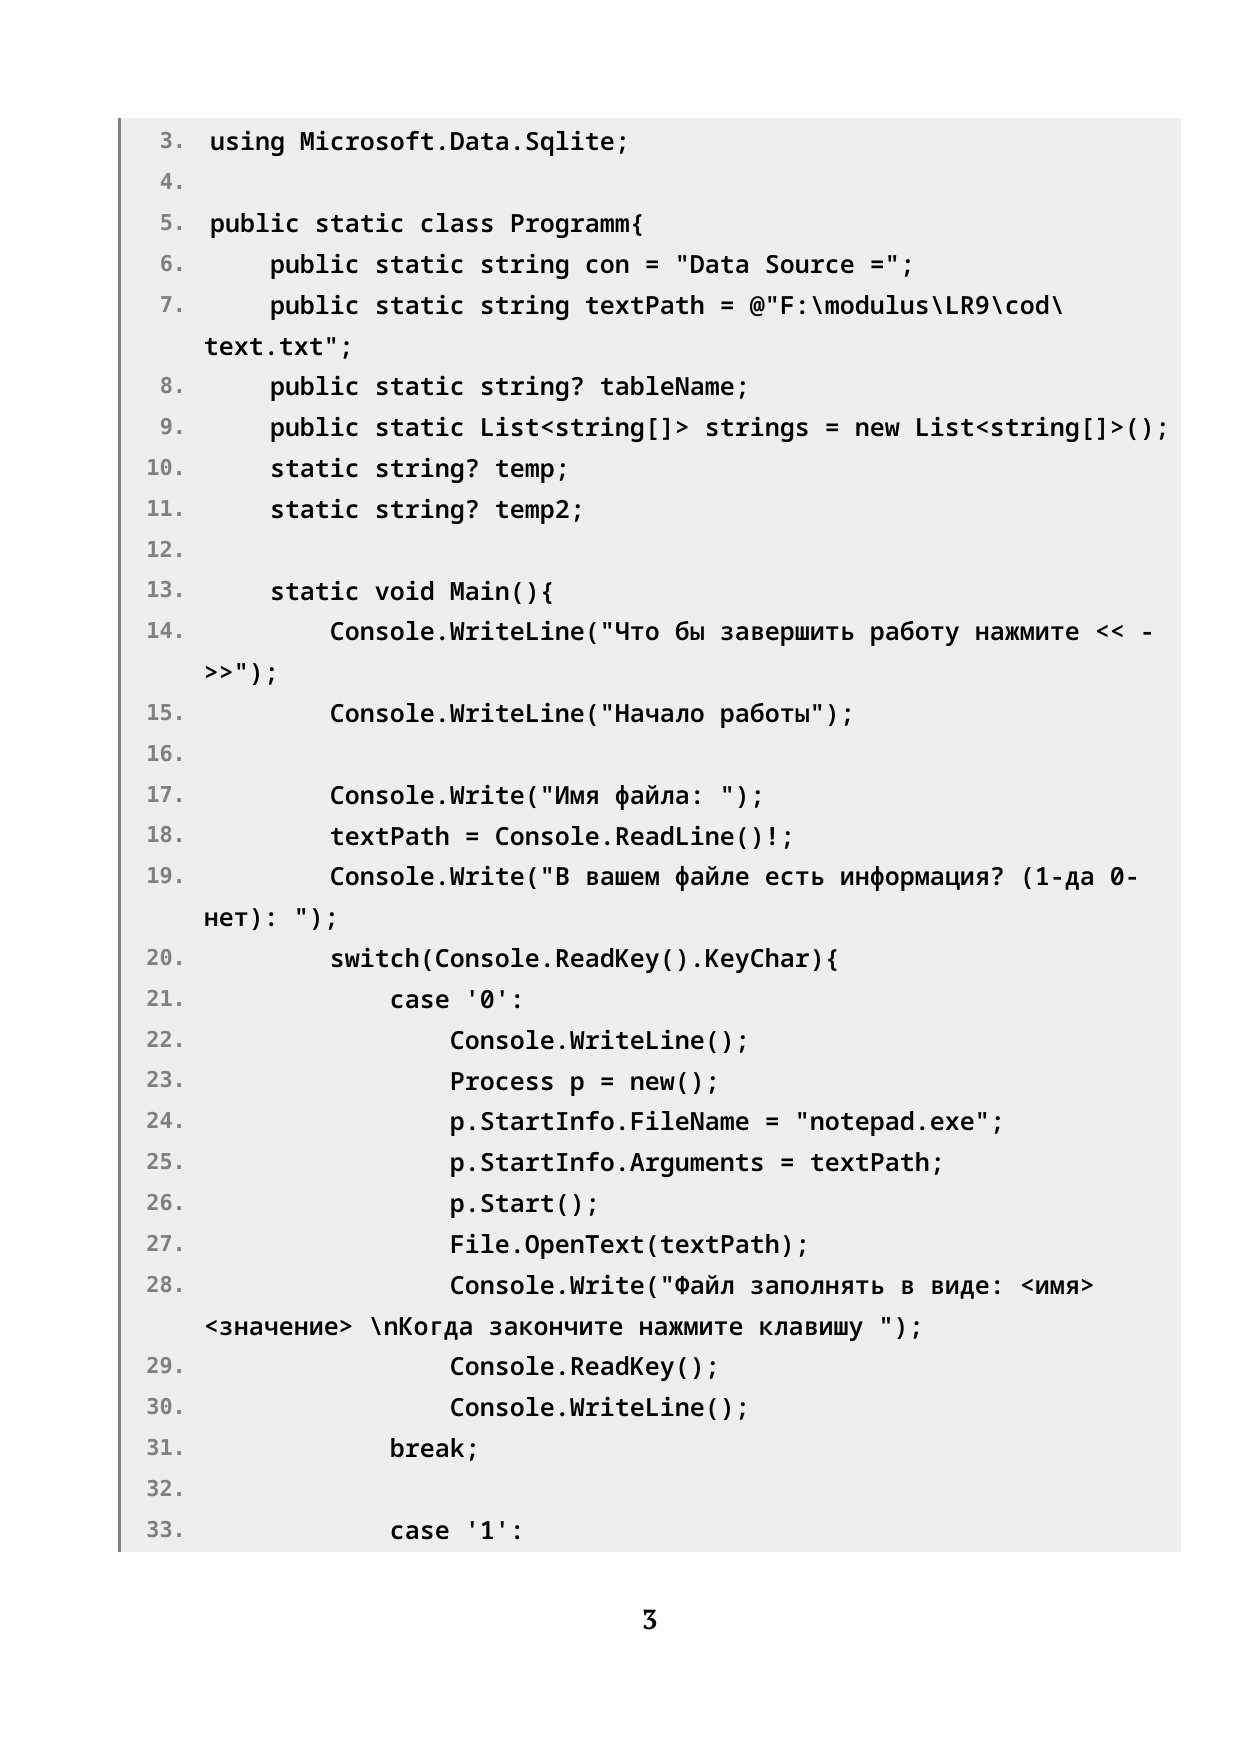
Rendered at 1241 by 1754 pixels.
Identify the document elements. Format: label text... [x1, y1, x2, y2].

list Console.WriteLine(); [121, 1384, 1181, 1424]
list static string? temp2; [121, 486, 1181, 526]
list textPath = Console.ReadLine()!; [121, 812, 1181, 852]
list using Microsoft.Data.Sqlite; [121, 118, 1181, 158]
list public static string textPath = @"F:\modulus\LR9\cod\text.txt"; [121, 281, 1181, 362]
list Console.ReadKey(); [121, 1343, 1181, 1383]
list case '0': [121, 976, 1181, 1016]
list public static string con = "Data Source ="; [121, 241, 1181, 281]
list p.StartInfo.Arguments = textPath; [121, 1139, 1181, 1179]
list break; [121, 1425, 1181, 1465]
list Console.WriteLine("Что бы завершить работу нажмите << - >>"); [121, 608, 1181, 689]
list Console.Write("Имя файла: "); [121, 771, 1181, 811]
list Console.Write("Файл заполнять в виде: <имя> <значение> \nКогда закончите нажмите клавишу "); [121, 1261, 1181, 1342]
list case '1': [121, 1506, 1181, 1552]
list static void Main(){ [121, 567, 1181, 607]
list Process p = new(); [121, 1057, 1181, 1097]
list Console.WriteLine(); [121, 1016, 1181, 1056]
list p.Start(); [121, 1180, 1181, 1220]
list public static List<string[]> strings = new List<string[]>(); [121, 404, 1181, 444]
list switch(Console.ReadKey().KeyChar){ [121, 935, 1181, 975]
list public static string? tableName; [121, 363, 1181, 403]
list Console.Write("В вашем файле есть информация? (1-да 0-нет): "); [121, 853, 1181, 934]
list File.OpenText(textPath); [121, 1221, 1181, 1261]
list public static class Programm{ [121, 200, 1181, 240]
list static string? temp; [121, 445, 1181, 485]
list p.StartInfo.FileName = "notepad.exe"; [121, 1098, 1181, 1138]
list Console.WriteLine("Начало работы"); [121, 690, 1181, 730]
